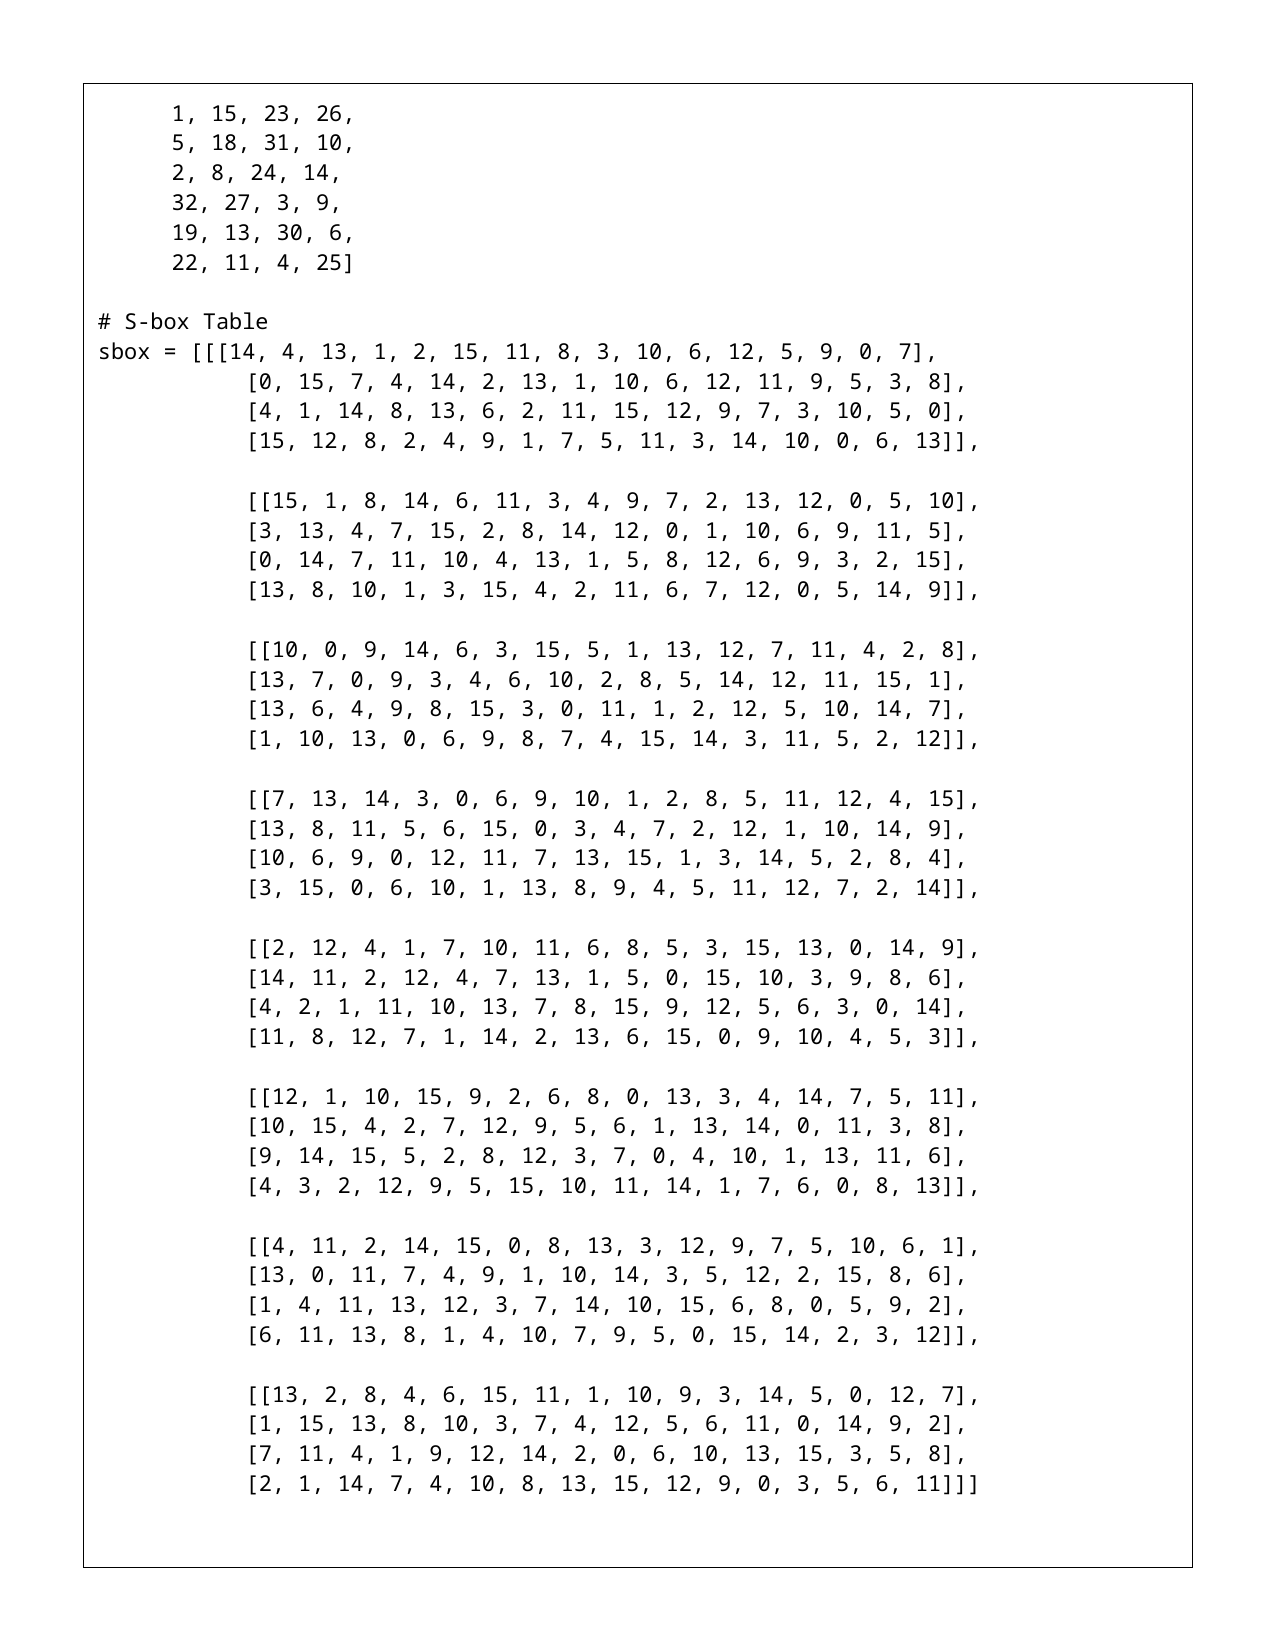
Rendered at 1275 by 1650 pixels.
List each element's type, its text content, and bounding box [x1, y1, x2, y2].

text [2, 1, 14, 7, 4, 10, 8, 13, 15, 12, 9, 0, 3, 5, 6, 11]]] [98, 1468, 1177, 1498]
text [13, 0, 11, 7, 4, 9, 1, 10, 14, 3, 5, 12, 2, 15, 8, 6], [98, 1259, 1177, 1289]
text 19, 13, 30, 6, [98, 217, 1177, 247]
text # S-box Table [98, 306, 1177, 336]
text [10, 6, 9, 0, 12, 11, 7, 13, 15, 1, 3, 14, 5, 2, 8, 4], [98, 842, 1177, 872]
text [13, 8, 11, 5, 6, 15, 0, 3, 4, 7, 2, 12, 1, 10, 14, 9], [98, 813, 1177, 842]
text [[12, 1, 10, 15, 9, 2, 6, 8, 0, 13, 3, 4, 14, 7, 5, 11], [98, 1081, 1177, 1111]
text [4, 2, 1, 11, 10, 13, 7, 8, 15, 9, 12, 5, 6, 3, 0, 14], [98, 991, 1177, 1021]
text [13, 6, 4, 9, 8, 15, 3, 0, 11, 1, 2, 12, 5, 10, 14, 7], [98, 693, 1177, 723]
text [1, 10, 13, 0, 6, 9, 8, 7, 4, 15, 14, 3, 11, 5, 2, 12]], [98, 723, 1177, 753]
text 22, 11, 4, 25] [98, 247, 1177, 276]
text 5, 18, 31, 10, [98, 127, 1177, 157]
text 32, 27, 3, 9, [98, 187, 1177, 217]
text [0, 14, 7, 11, 10, 4, 13, 1, 5, 8, 12, 6, 9, 3, 2, 15], [98, 544, 1177, 574]
text [6, 11, 13, 8, 1, 4, 10, 7, 9, 5, 0, 15, 14, 2, 3, 12]], [98, 1319, 1177, 1349]
text [15, 12, 8, 2, 4, 9, 1, 7, 5, 11, 3, 14, 10, 0, 6, 13]], [98, 425, 1177, 455]
text [10, 15, 4, 2, 7, 12, 9, 5, 6, 1, 13, 14, 0, 11, 3, 8], [98, 1111, 1177, 1140]
text [0, 15, 7, 4, 14, 2, 13, 1, 10, 6, 12, 11, 9, 5, 3, 8], [98, 366, 1177, 396]
text [7, 11, 4, 1, 9, 12, 14, 2, 0, 6, 10, 13, 15, 3, 5, 8], [98, 1438, 1177, 1468]
text [[13, 2, 8, 4, 6, 15, 11, 1, 10, 9, 3, 14, 5, 0, 12, 7], [98, 1379, 1177, 1408]
text 2, 8, 24, 14, [98, 157, 1177, 187]
text [[2, 12, 4, 1, 7, 10, 11, 6, 8, 5, 3, 15, 13, 0, 14, 9], [98, 932, 1177, 962]
text [[15, 1, 8, 14, 6, 11, 3, 4, 9, 7, 2, 13, 12, 0, 5, 10], [98, 485, 1177, 515]
text [[4, 11, 2, 14, 15, 0, 8, 13, 3, 12, 9, 7, 5, 10, 6, 1], [98, 1230, 1177, 1259]
text [[10, 0, 9, 14, 6, 3, 15, 5, 1, 13, 12, 7, 11, 4, 2, 8], [98, 634, 1177, 664]
text [4, 1, 14, 8, 13, 6, 2, 11, 15, 12, 9, 7, 3, 10, 5, 0], [98, 396, 1177, 425]
text sbox = [[[14, 4, 13, 1, 2, 15, 11, 8, 3, 10, 6, 12, 5, 9, 0, 7], [98, 336, 1177, 366]
text 1, 15, 23, 26, [98, 98, 1177, 127]
text [13, 8, 10, 1, 3, 15, 4, 2, 11, 6, 7, 12, 0, 5, 14, 9]], [98, 574, 1177, 604]
text [1, 15, 13, 8, 10, 3, 7, 4, 12, 5, 6, 11, 0, 14, 9, 2], [98, 1408, 1177, 1438]
text [3, 15, 0, 6, 10, 1, 13, 8, 9, 4, 5, 11, 12, 7, 2, 14]], [98, 872, 1177, 902]
text [13, 7, 0, 9, 3, 4, 6, 10, 2, 8, 5, 14, 12, 11, 15, 1], [98, 664, 1177, 693]
text [9, 14, 15, 5, 2, 8, 12, 3, 7, 0, 4, 10, 1, 13, 11, 6], [98, 1140, 1177, 1170]
text [[7, 13, 14, 3, 0, 6, 9, 10, 1, 2, 8, 5, 11, 12, 4, 15], [98, 783, 1177, 813]
text [14, 11, 2, 12, 4, 7, 13, 1, 5, 0, 15, 10, 3, 9, 8, 6], [98, 962, 1177, 991]
text [1, 4, 11, 13, 12, 3, 7, 14, 10, 15, 6, 8, 0, 5, 9, 2], [98, 1289, 1177, 1319]
text [3, 13, 4, 7, 15, 2, 8, 14, 12, 0, 1, 10, 6, 9, 11, 5], [98, 515, 1177, 544]
text [4, 3, 2, 12, 9, 5, 15, 10, 11, 14, 1, 7, 6, 0, 8, 13]], [98, 1170, 1177, 1200]
text [11, 8, 12, 7, 1, 14, 2, 13, 6, 15, 0, 9, 10, 4, 5, 3]], [98, 1021, 1177, 1051]
